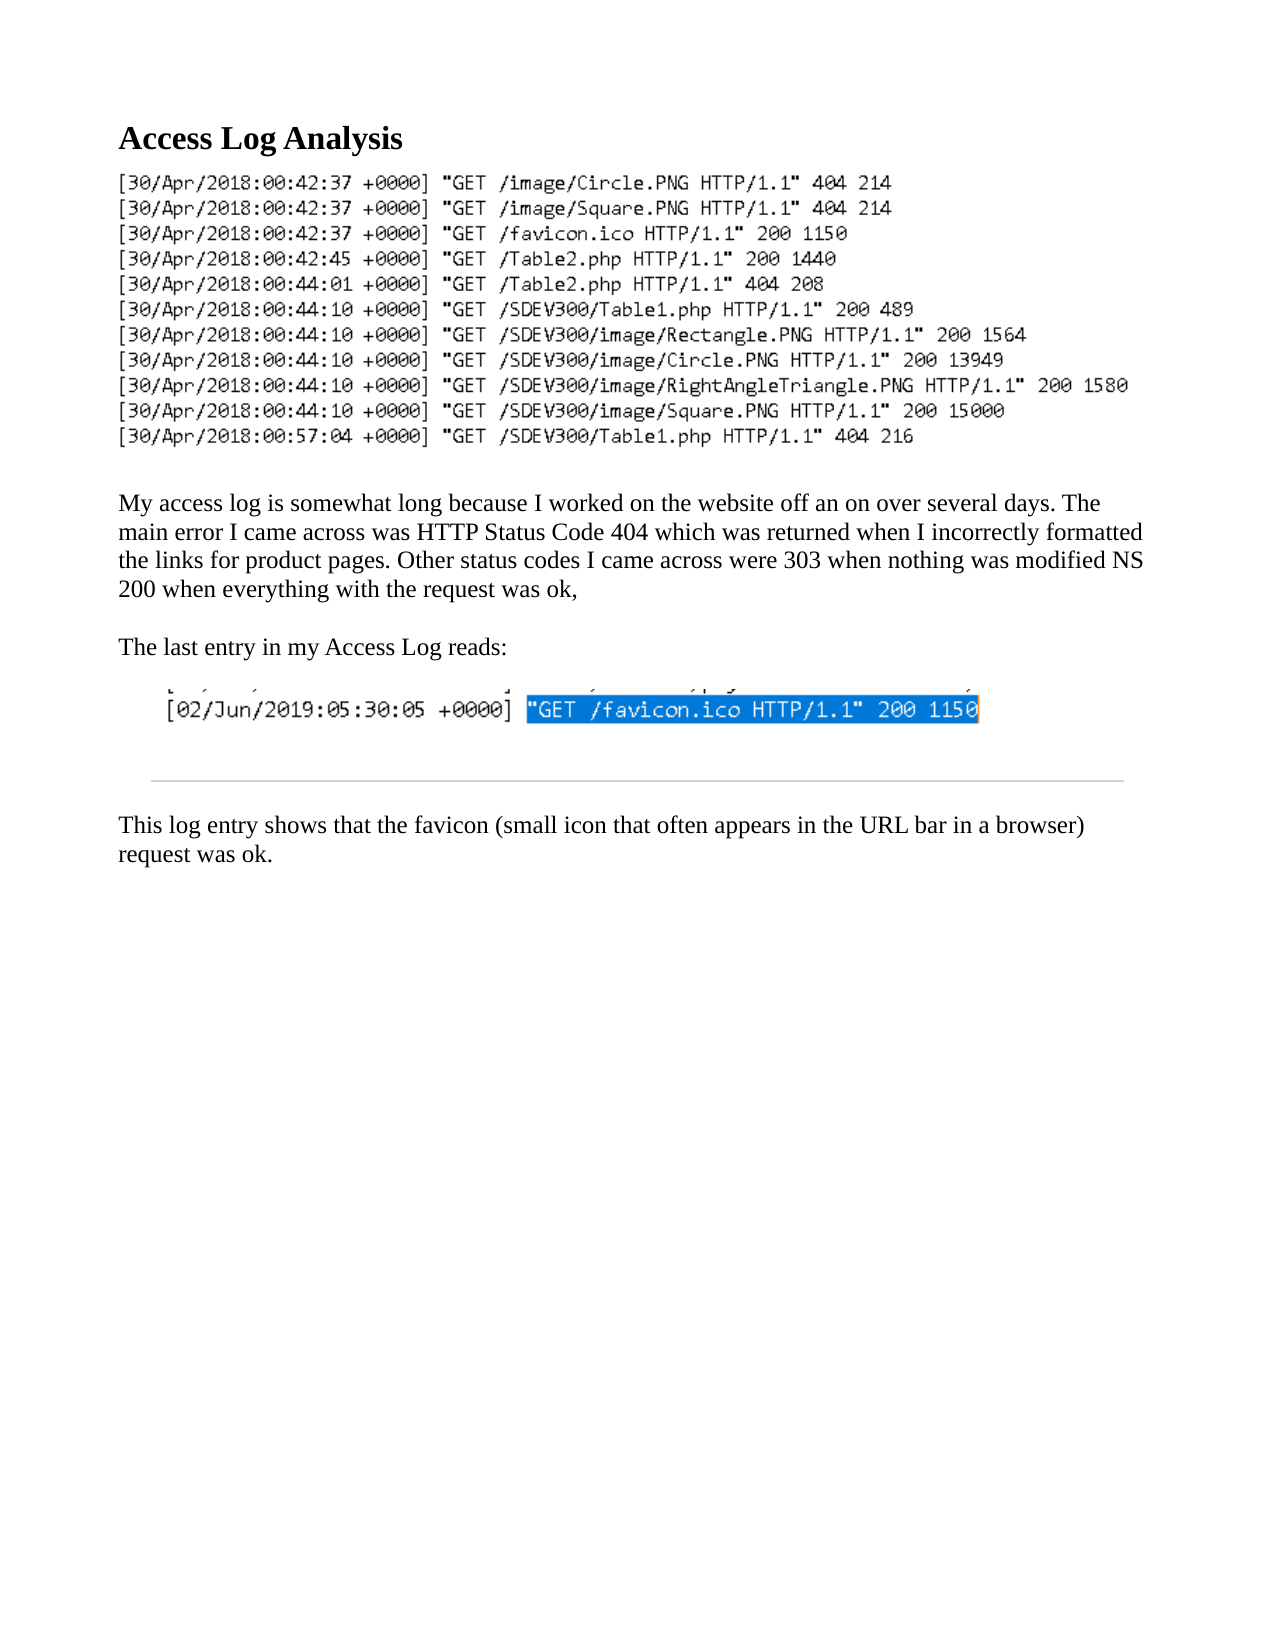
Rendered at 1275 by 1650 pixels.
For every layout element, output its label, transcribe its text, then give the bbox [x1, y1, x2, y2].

text This log entry shows that the favicon (small icon that often appears in the URL bar in a browser) request was ok. [118, 810, 1157, 868]
text My access log is somewhat long because I worked on the website off an on over several days. The main error I came across was HTTP Status Code 404 which was returned when I incorrectly formatted the links for product pages. Other status codes I came across were 303 when nothing was modified NS 200 when everything with the request was ok, [118, 488, 1157, 603]
text Access Log Analysis [118, 118, 1157, 156]
picture [118, 170, 1157, 450]
text The last entry in my Access Log reads: [118, 632, 1157, 661]
picture [150, 689, 1125, 782]
